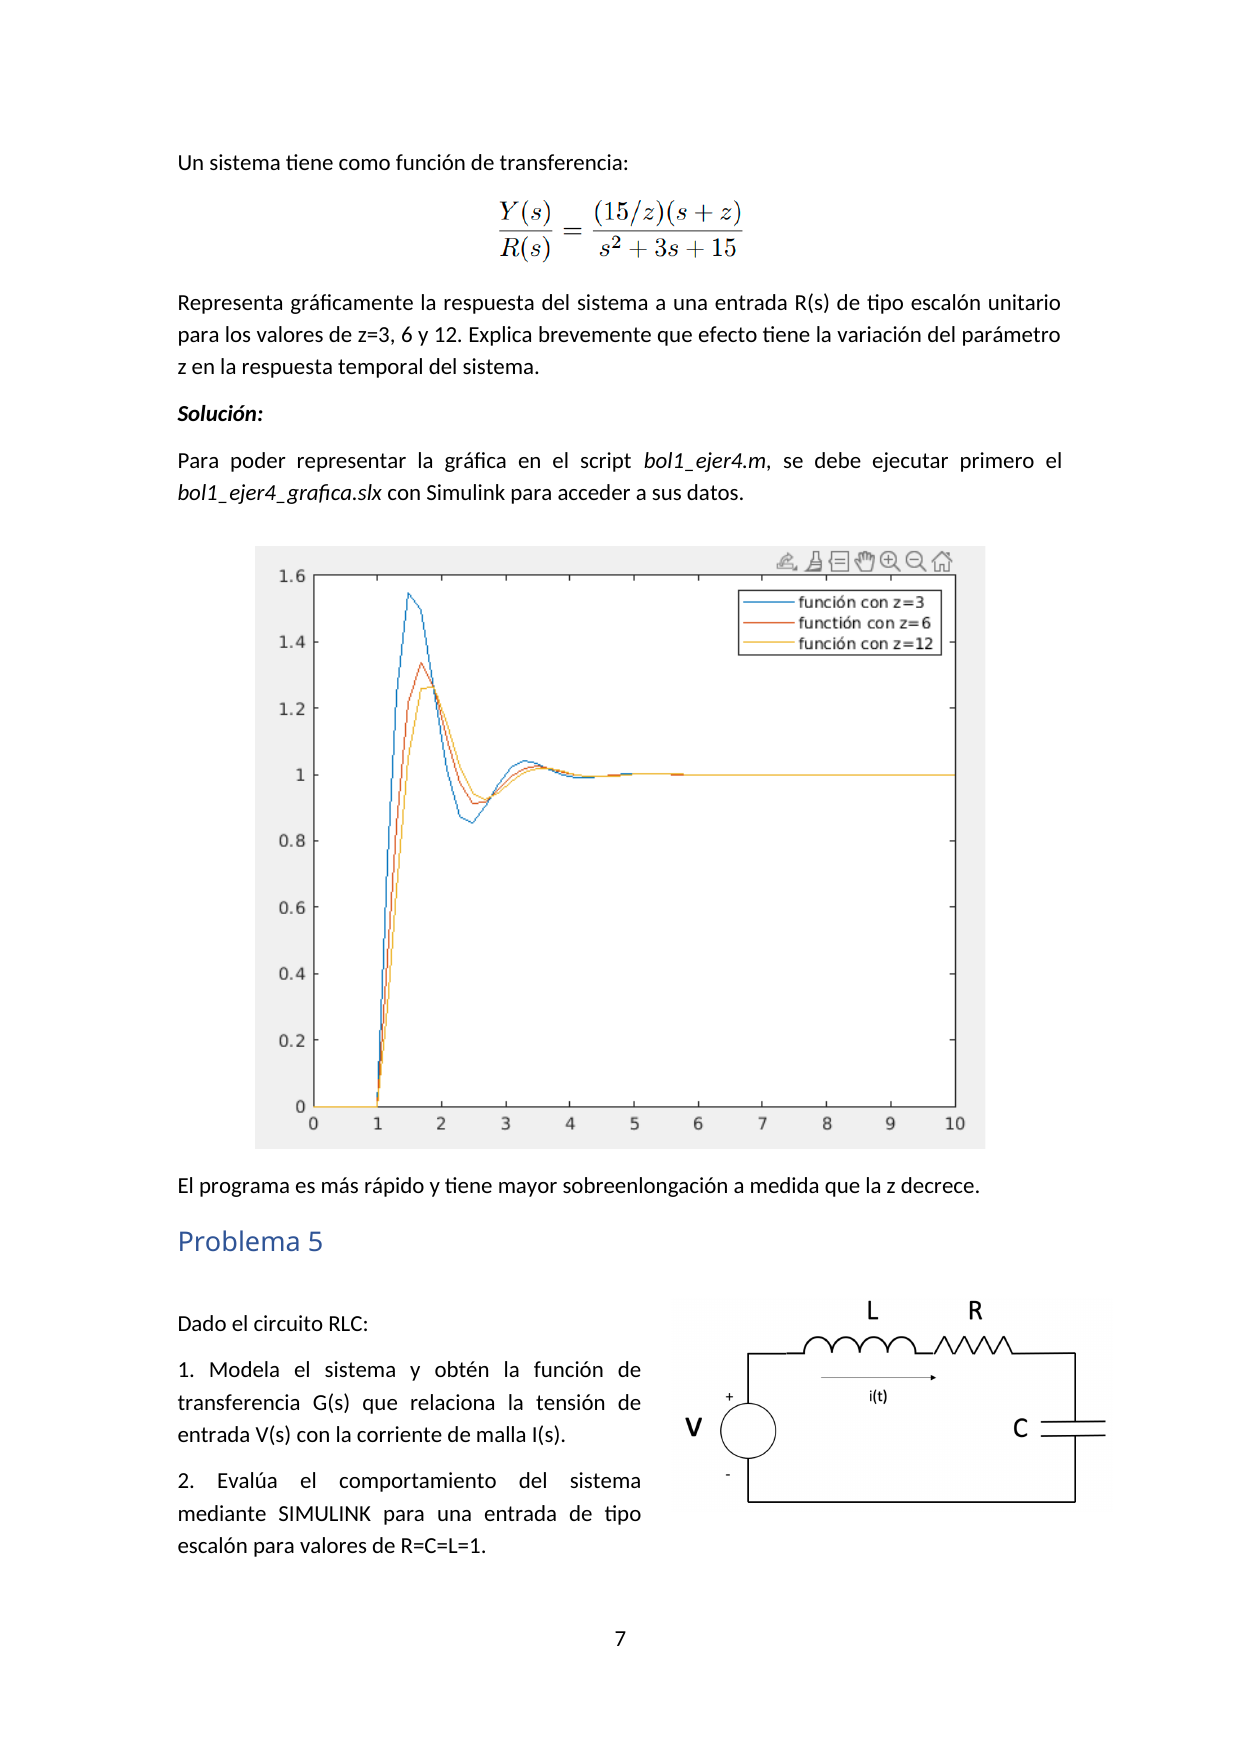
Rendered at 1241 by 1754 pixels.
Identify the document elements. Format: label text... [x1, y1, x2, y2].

text Dado el circuito RLC: [177, 1309, 671, 1337]
picture [255, 546, 986, 1149]
picture [492, 194, 749, 264]
text Un sistema tiene como función de transferencia: [177, 148, 1063, 176]
subtitle Problema 5 [177, 1222, 1063, 1259]
text Para poder representar la gráfica en el script bol1_ejer4.m, se debe ejecutar primero el bol1_ejer4_grafica.slx con Simulink para acceder a sus datos. [177, 446, 1063, 506]
text 2. Evalúa el comportamiento del sistema mediante SIMULINK para una entrada de tipo escalón para valores de R=C=L=1. [177, 1467, 1063, 1559]
text Representa gráficamente la respuesta del sistema a una entrada R(s) de tipo escalón unitario para los valores de z=3, 6 y 12. Explica brevemente que efecto tiene la variación del parámetro z en la respuesta temporal del sistema. [177, 288, 1063, 380]
text Solución: [177, 399, 1063, 427]
text 1. Modela el sistema y obtén la función de transferencia G(s) que relaciona la tensión de entrada V(s) con la corriente de malla I(s). [177, 1356, 671, 1448]
text El programa es más rápido y tiene mayor sobreenlongación a medida que la z decrece. [177, 525, 1063, 1199]
picture [671, 1298, 1114, 1512]
